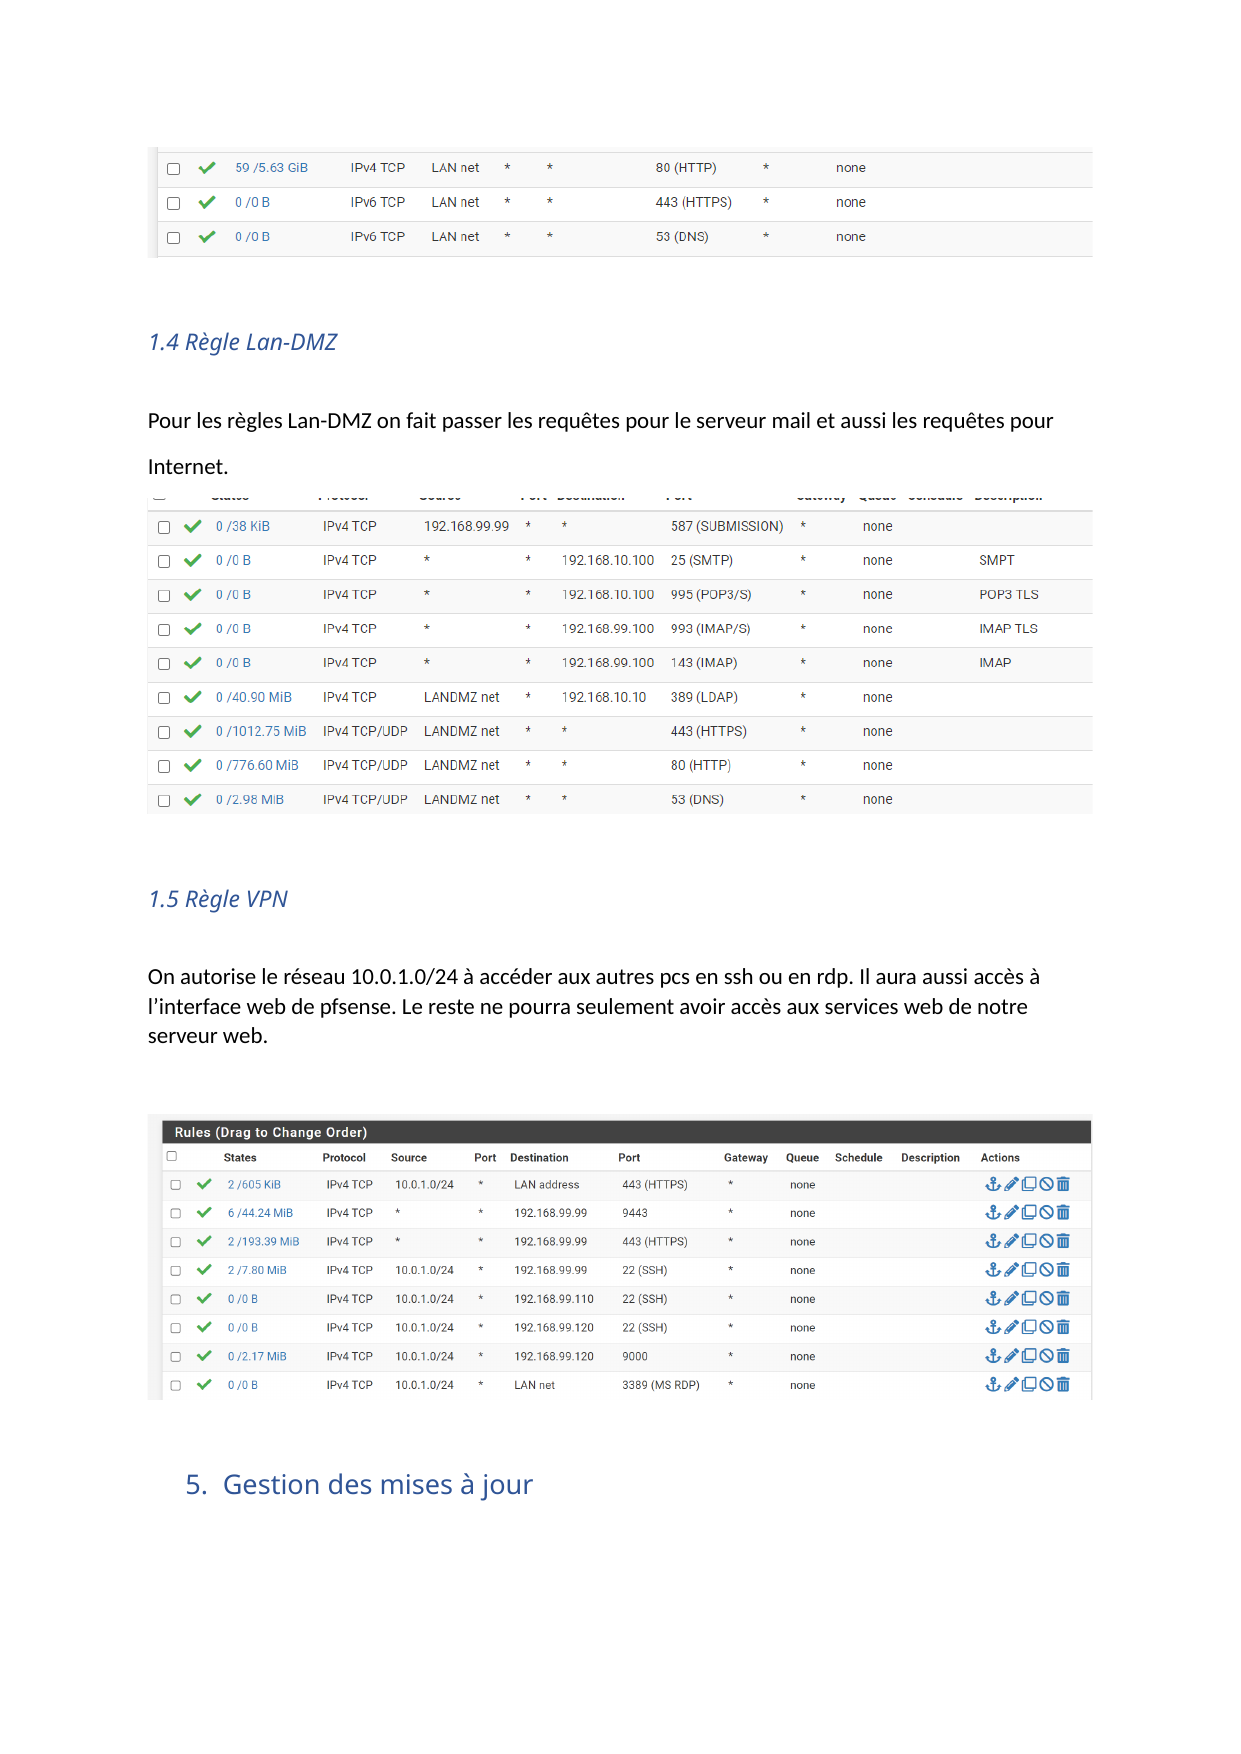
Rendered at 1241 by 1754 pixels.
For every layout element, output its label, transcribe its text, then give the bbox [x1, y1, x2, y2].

subtitle 1.5 Règle VPN [148, 883, 1093, 914]
text Internet. [148, 452, 1093, 480]
text On autorise le réseau 10.0.1.0/24 à accéder aux autres pcs en ssh ou en rdp. Il aura aussi accès à l’interface web de pfsense. Le reste ne pourra seulement avoir accès aux services web de notre serveur web. [148, 962, 1093, 1049]
list Gestion des mises à jour [185, 1466, 1093, 1503]
text Pour les règles Lan-DMZ on fait passer les requêtes pour le serveur mail et aussi les requêtes pour [148, 406, 1093, 434]
subtitle 1.4 Règle Lan-DMZ [148, 326, 1093, 358]
